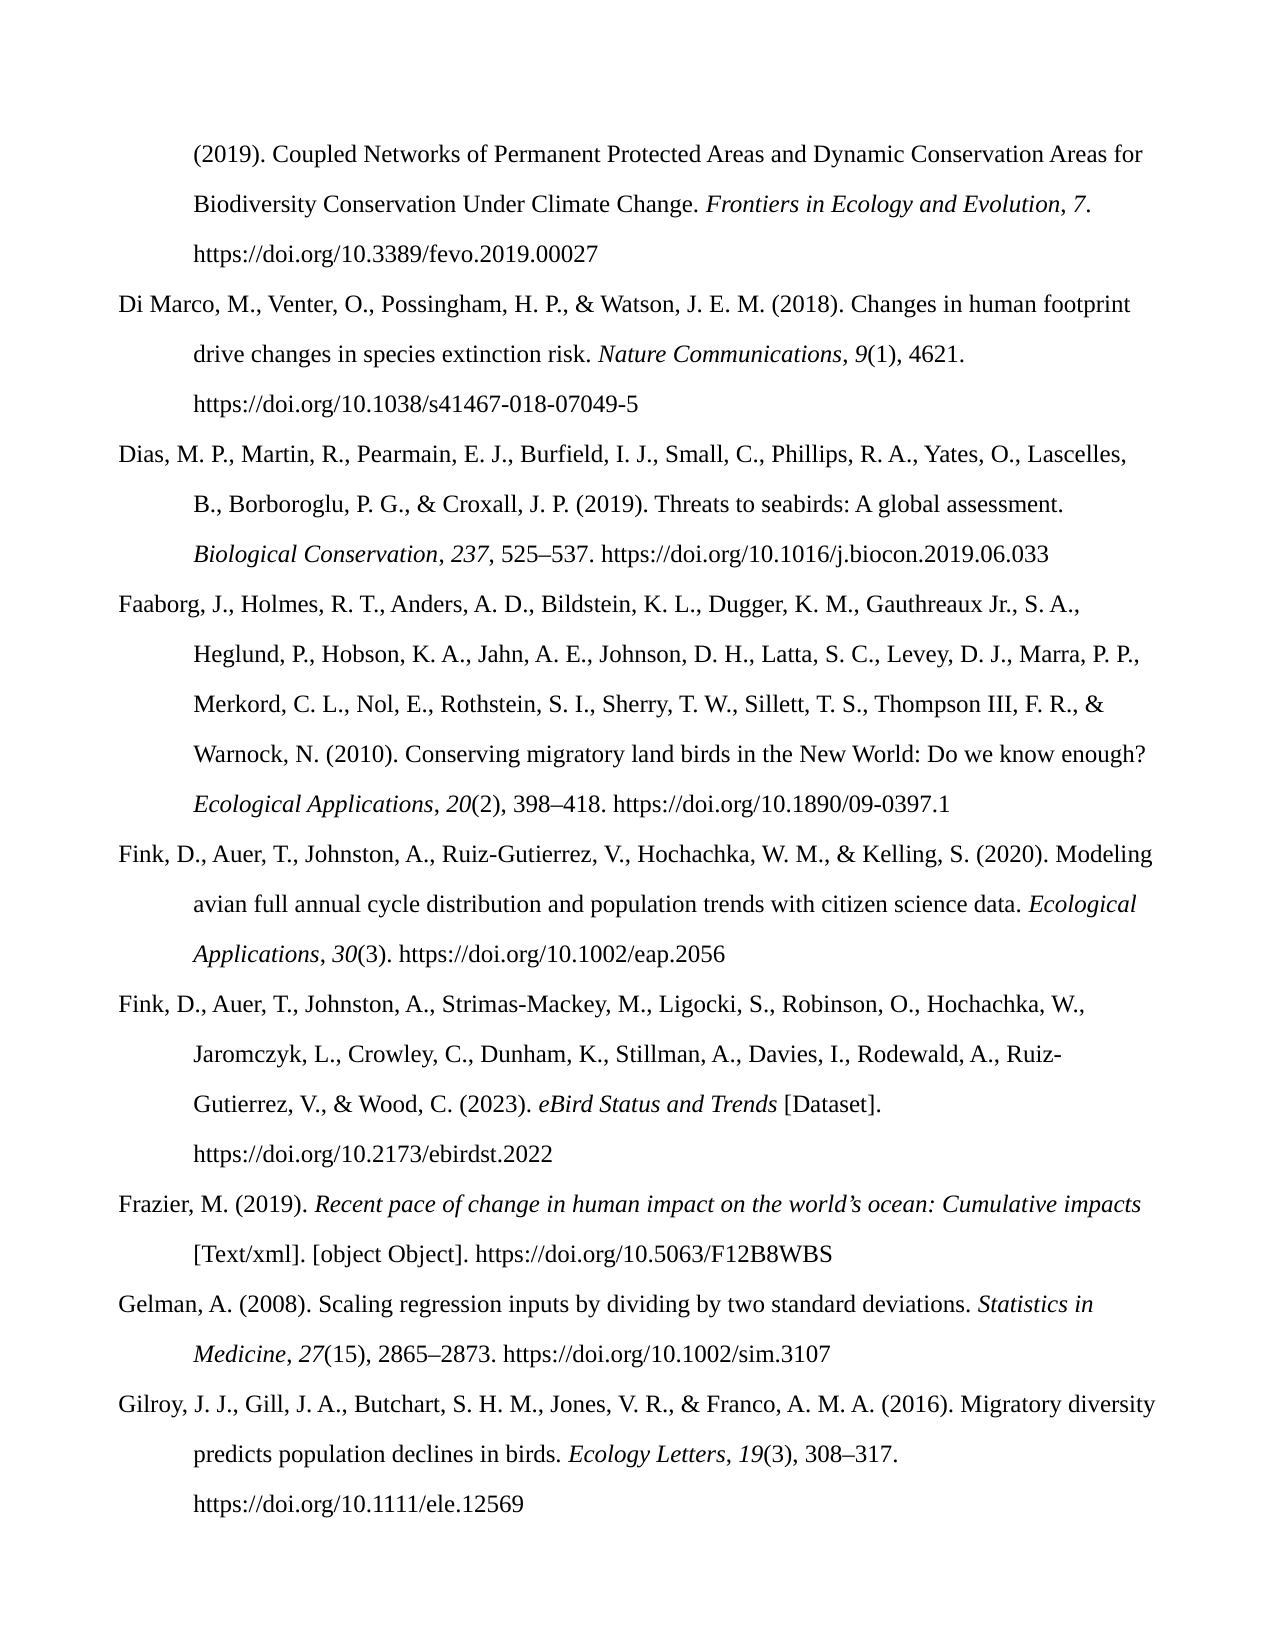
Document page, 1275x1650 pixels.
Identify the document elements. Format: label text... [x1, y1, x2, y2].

text Gelman, A. (2008). Scaling regression inputs by dividing by two standard deviations. Statistics in Medicine, 27(15), 2865–2873. https://doi.org/10.1002/sim.3107 [118, 1268, 1157, 1368]
text Gilroy, J. J., Gill, J. A., Butchart, S. H. M., Jones, V. R., & Franco, A. M. A. (2016). Migratory diversity predicts population declines in birds. Ecology Letters, 19(3), 308–317. https://doi.org/10.1111/ele.12569 [118, 1368, 1157, 1518]
text Frazier, M. (2019). Recent pace of change in human impact on the world’s ocean: Cumulative impacts [Text/xml]. [object Object]. https://doi.org/10.5063/F12B8WBS [118, 1168, 1157, 1268]
text (2019). Coupled Networks of Permanent Protected Areas and Dynamic Conservation Areas for Biodiversity Conservation Under Climate Change. Frontiers in Ecology and Evolution, 7. https://doi.org/10.3389/fevo.2019.00027 [118, 118, 1157, 268]
text Faaborg, J., Holmes, R. T., Anders, A. D., Bildstein, K. L., Dugger, K. M., Gauthreaux Jr., S. A., Heglund, P., Hobson, K. A., Jahn, A. E., Johnson, D. H., Latta, S. C., Levey, D. J., Marra, P. P., Merkord, C. L., Nol, E., Rothstein, S. I., Sherry, T. W., Sillett, T. S., Thompson III, F. R., & Warnock, N. (2010). Conserving migratory land birds in the New World: Do we know enough? Ecological Applications, 20(2), 398–418. https://doi.org/10.1890/09-0397.1 [118, 568, 1157, 818]
text Dias, M. P., Martin, R., Pearmain, E. J., Burfield, I. J., Small, C., Phillips, R. A., Yates, O., Lascelles, B., Borboroglu, P. G., & Croxall, J. P. (2019). Threats to seabirds: A global assessment. Biological Conservation, 237, 525–537. https://doi.org/10.1016/j.biocon.2019.06.033 [118, 418, 1157, 568]
text Di Marco, M., Venter, O., Possingham, H. P., & Watson, J. E. M. (2018). Changes in human footprint drive changes in species extinction risk. Nature Communications, 9(1), 4621. https://doi.org/10.1038/s41467-018-07049-5 [118, 268, 1157, 418]
text Fink, D., Auer, T., Johnston, A., Ruiz‐Gutierrez, V., Hochachka, W. M., & Kelling, S. (2020). Modeling avian full annual cycle distribution and population trends with citizen science data. Ecological Applications, 30(3). https://doi.org/10.1002/eap.2056 [118, 818, 1157, 968]
text Fink, D., Auer, T., Johnston, A., Strimas-Mackey, M., Ligocki, S., Robinson, O., Hochachka, W., Jaromczyk, L., Crowley, C., Dunham, K., Stillman, A., Davies, I., Rodewald, A., Ruiz-Gutierrez, V., & Wood, C. (2023). eBird Status and Trends [Dataset]. https://doi.org/10.2173/ebirdst.2022 [118, 968, 1157, 1168]
